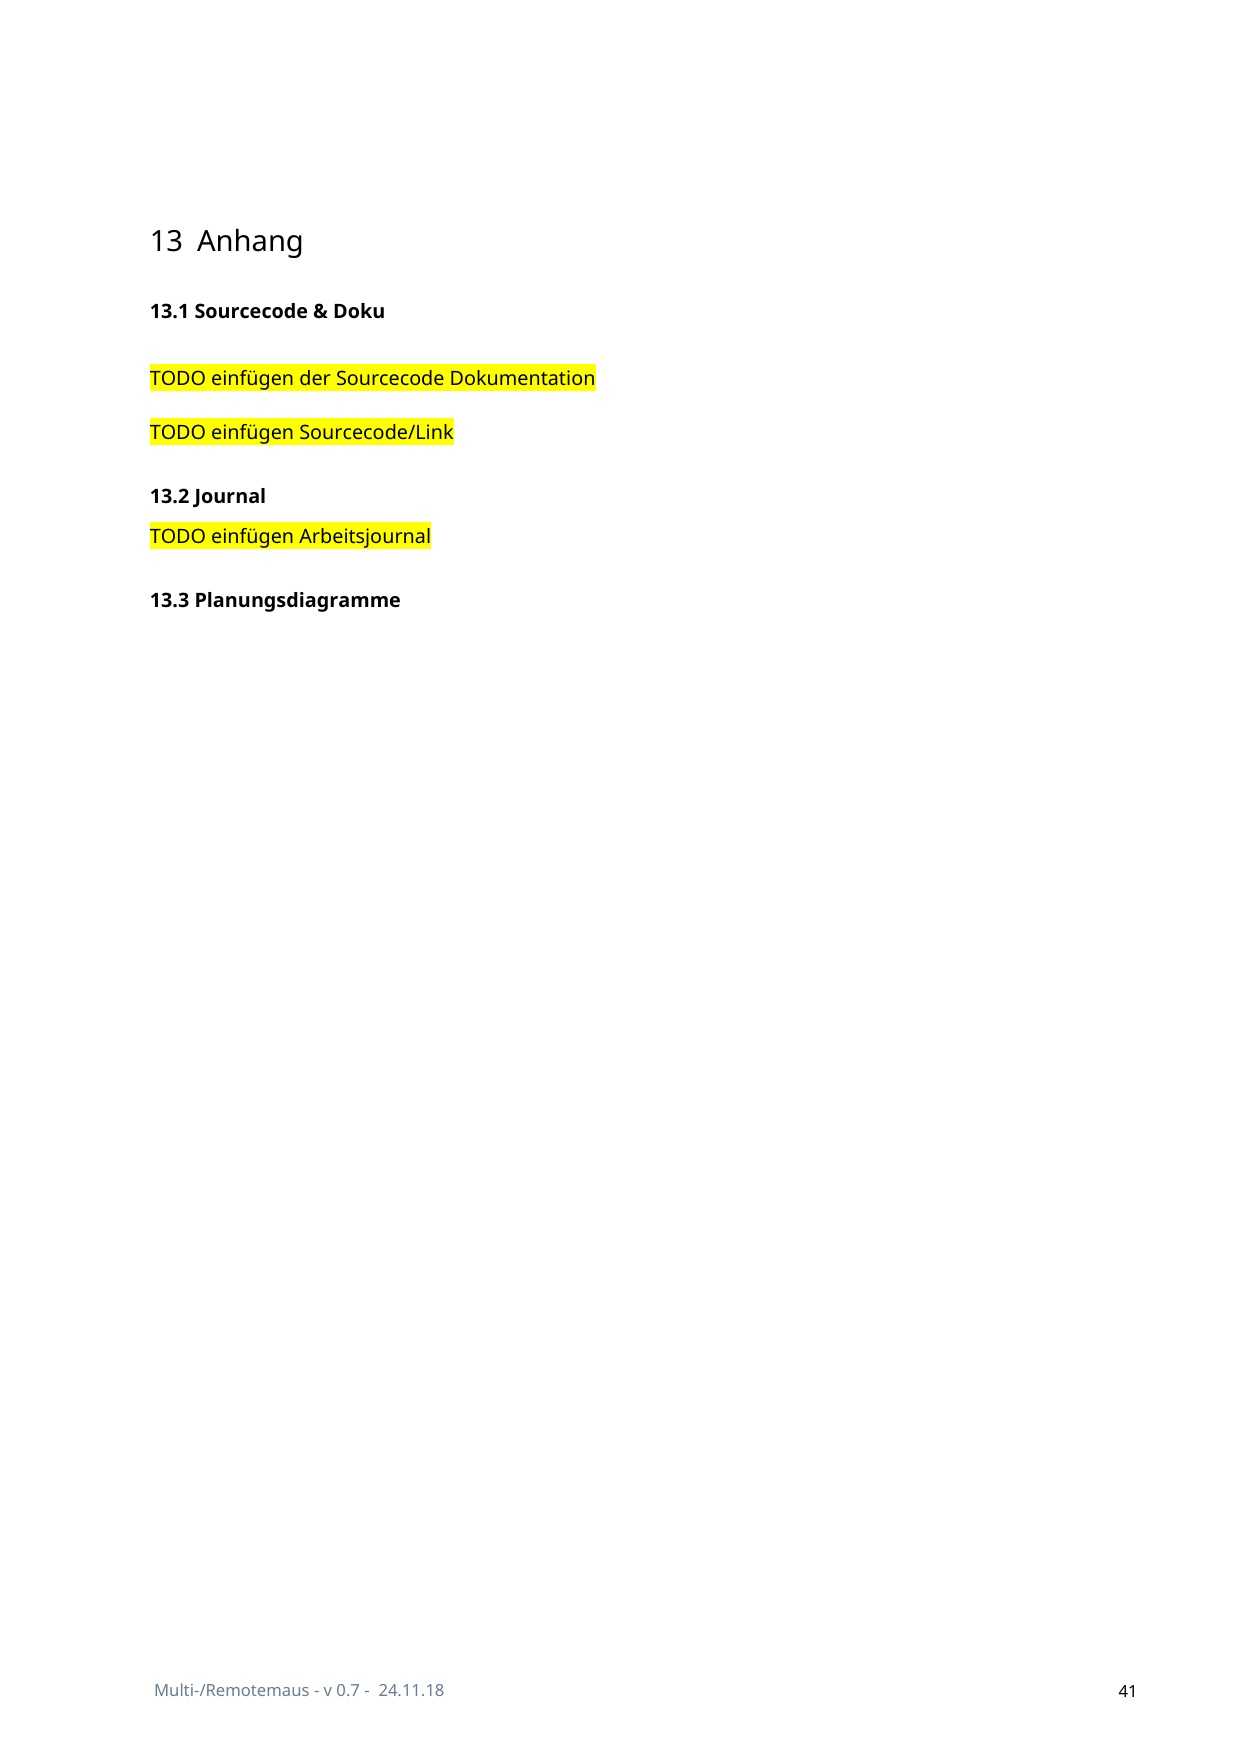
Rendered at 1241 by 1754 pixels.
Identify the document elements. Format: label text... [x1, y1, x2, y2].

subtitle Planungsdiagramme [149, 587, 1136, 614]
subtitle Journal [149, 483, 1136, 510]
subtitle Anhang [149, 221, 1136, 260]
text TODO einfügen der Sourcecode Dokumentation [149, 364, 1136, 391]
subtitle Sourcecode & Doku [149, 298, 1136, 325]
text TODO einfügen Arbeitsjournal [149, 522, 1136, 549]
text TODO einfügen Sourcecode/Link [149, 418, 1136, 445]
